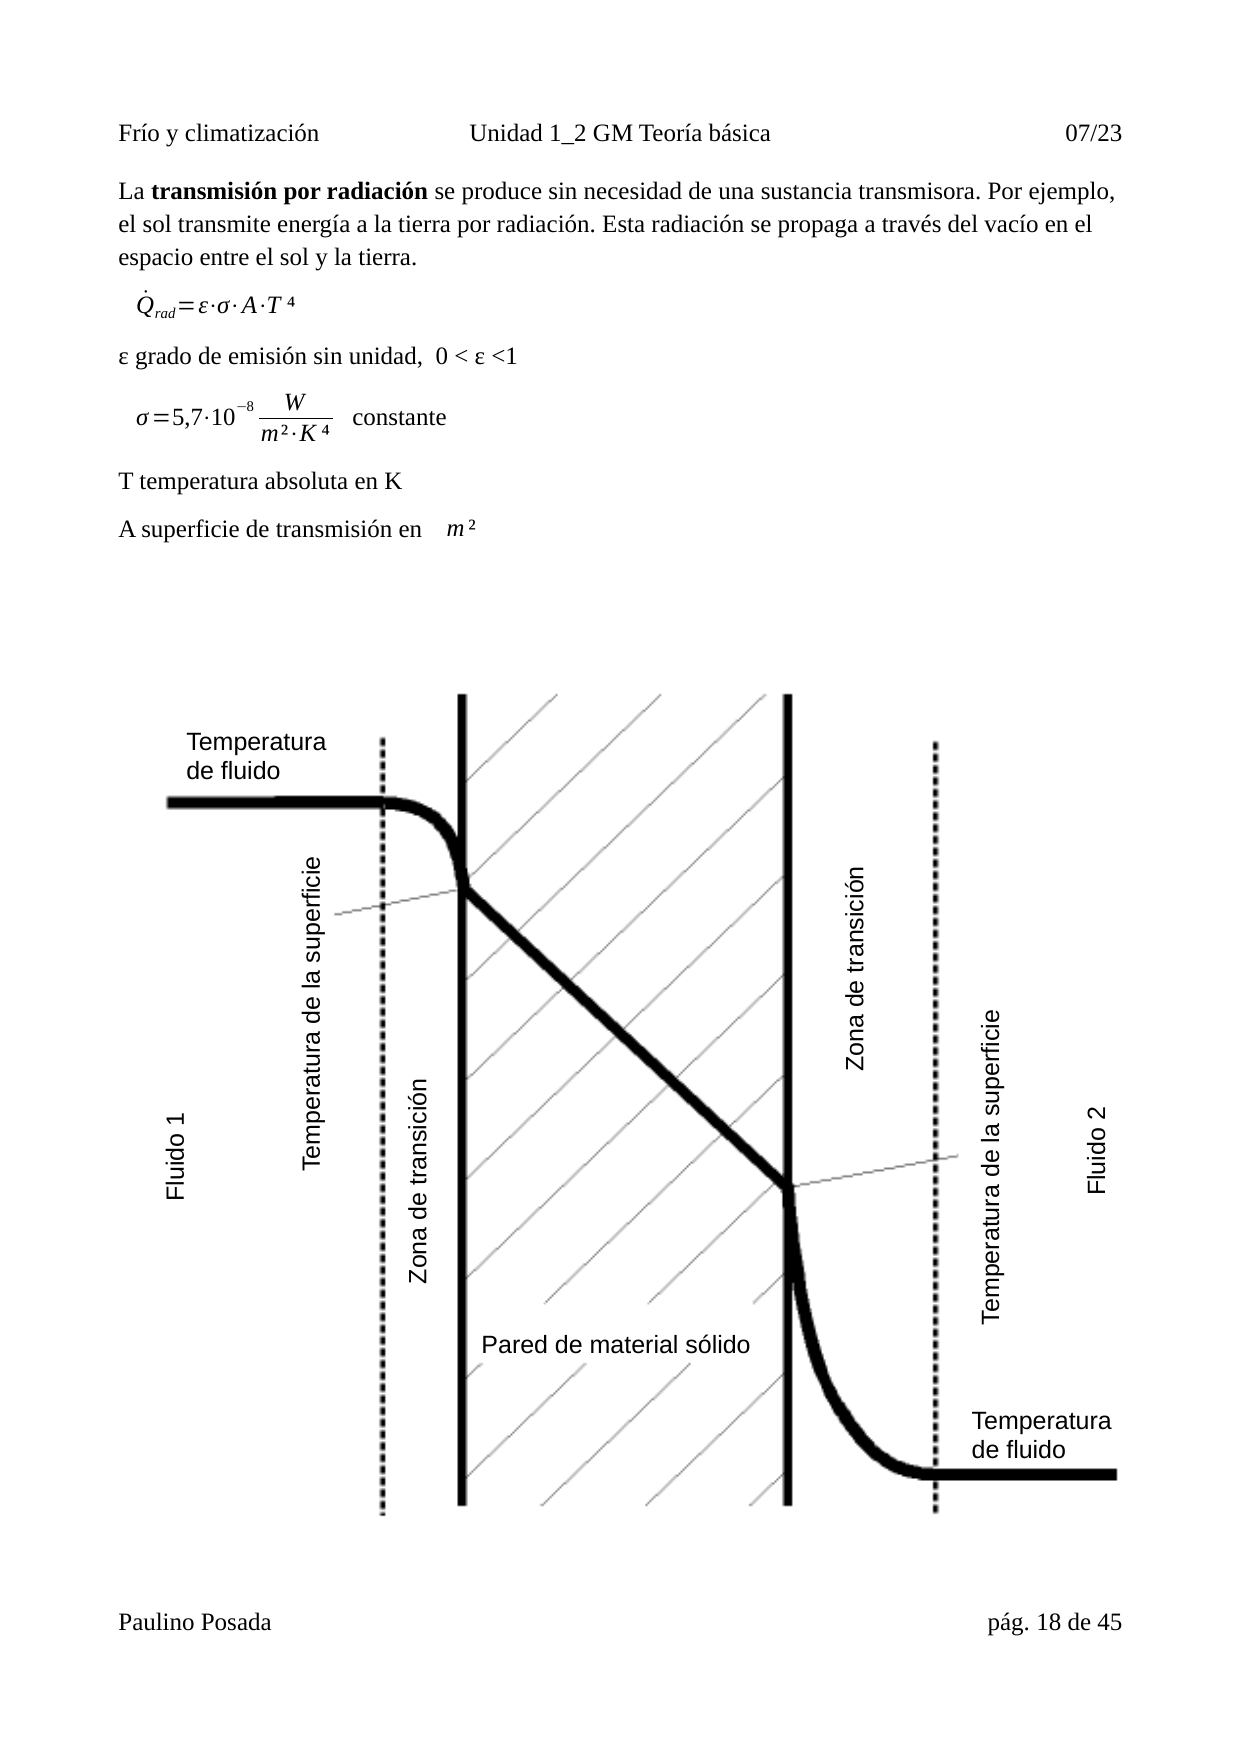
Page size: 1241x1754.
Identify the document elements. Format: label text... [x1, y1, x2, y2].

picture [59, 677, 1182, 1524]
text ε grado de emisión sin unidad, 0 < ε <1 [118, 341, 1122, 369]
text La transmisión por radiación se produce sin necesidad de una sustancia transmisora. Por ejemplo, el sol transmite energía a la tierra por radiación. Esta radiación se propaga a través del vacío en el espacio entre el sol y la tierra. [118, 176, 1122, 271]
text constante [118, 388, 1122, 447]
text T temperatura absoluta en K [118, 466, 1122, 495]
text A superficie de transmisión en [118, 514, 1122, 542]
